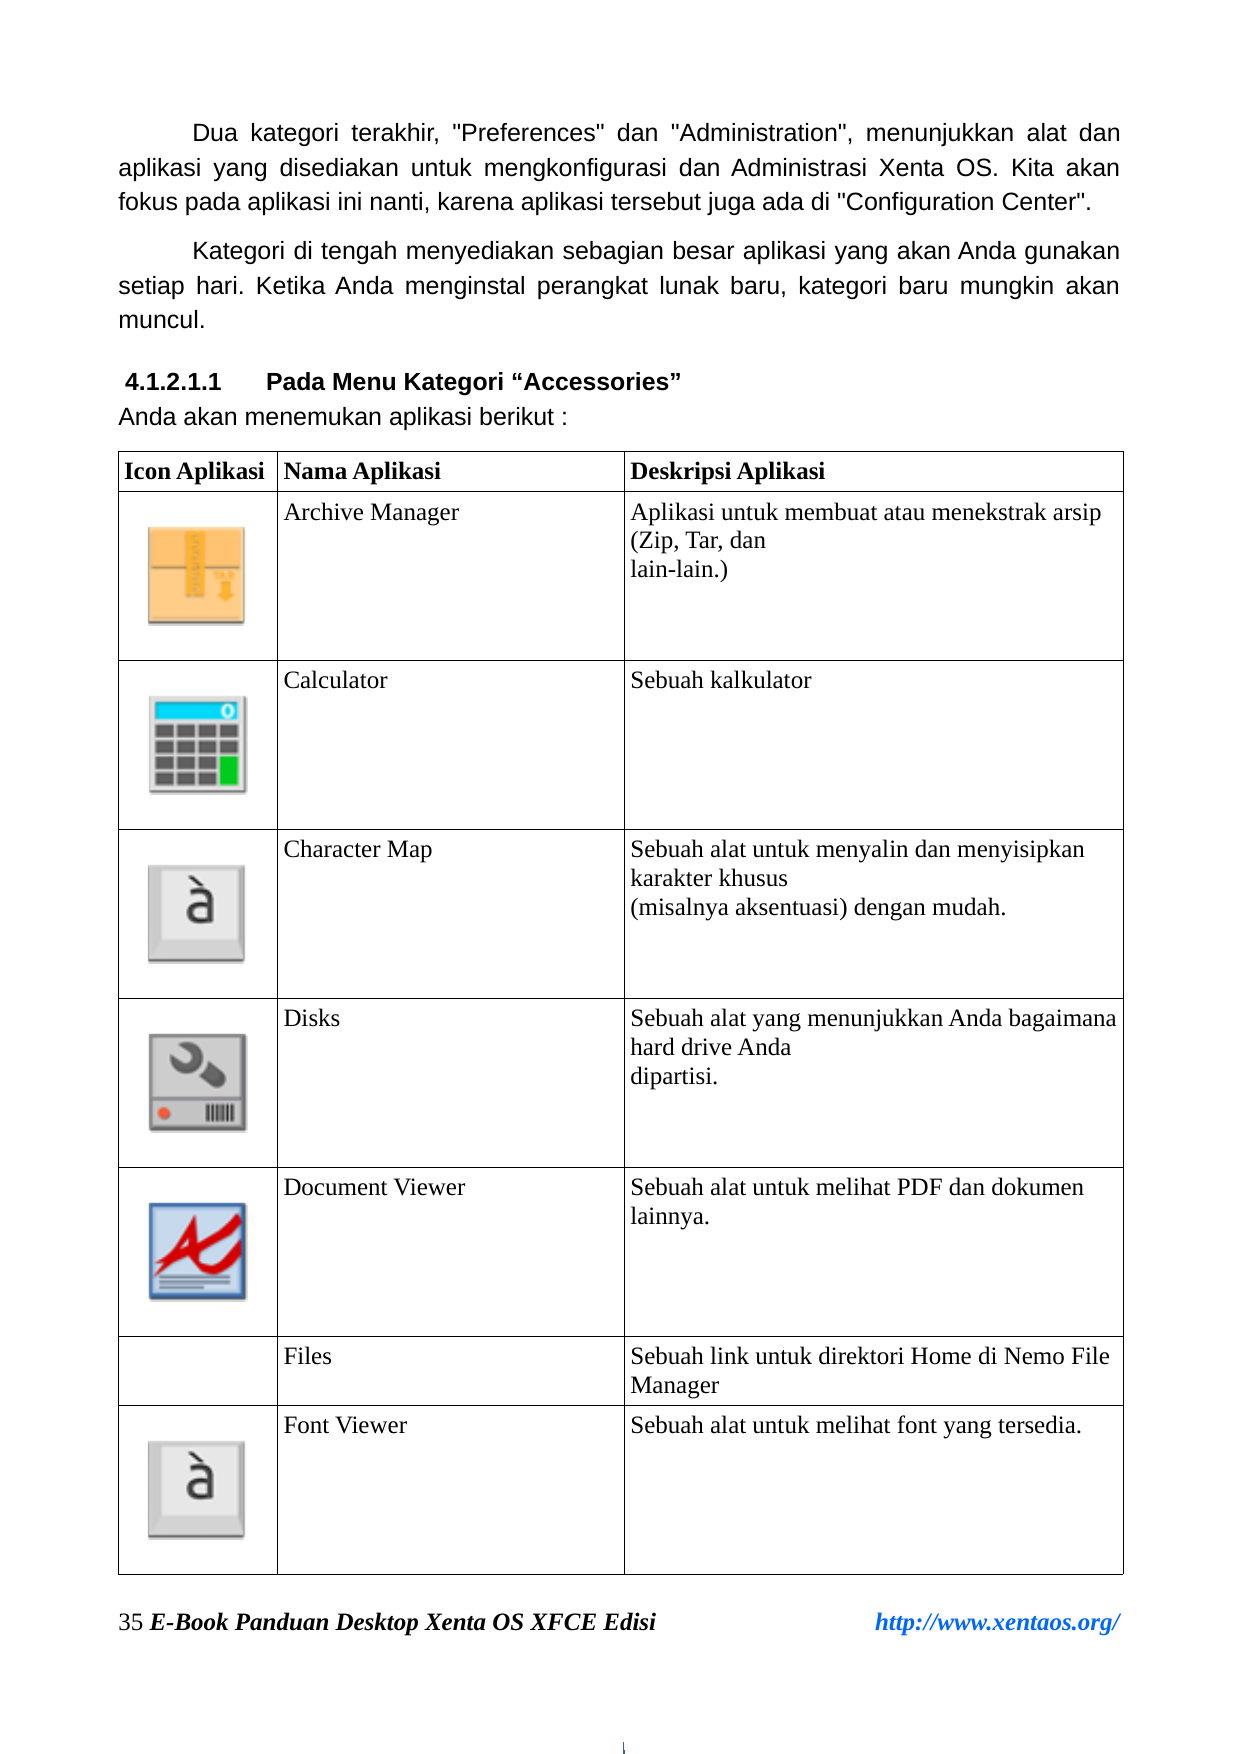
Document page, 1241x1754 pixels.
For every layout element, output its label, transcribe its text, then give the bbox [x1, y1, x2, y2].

table_cell [119, 830, 277, 998]
table_header Icon Aplikasi [119, 452, 277, 491]
table_cell Sebuah alat untuk melihat PDF dan dokumen lainnya. [625, 1168, 1123, 1336]
table_cell Archive Manager [278, 492, 624, 660]
picture [147, 694, 248, 795]
table_header Nama Aplikasi [278, 452, 624, 491]
table_cell Document Viewer [278, 1168, 624, 1336]
picture [147, 525, 248, 626]
picture [147, 1032, 248, 1133]
text Dua kategori terakhir, "Preferences" dan "Administration", menunjukkan alat dan aplikasi yang disediakan untuk mengkonfigurasi dan Administrasi Xenta OS. Kita akan fokus pada aplikasi ini nanti, karena aplikasi tersebut juga ada di "Configuration Center". [118, 118, 1122, 216]
table_cell [119, 661, 277, 829]
table_cell [119, 1168, 277, 1336]
table_cell Sebuah alat untuk menyalin dan menyisipkan karakter khusus (misalnya aksentuasi) dengan mudah. [625, 830, 1123, 998]
table_cell Sebuah alat yang menunjukkan Anda bagaimana hard drive Anda dipartisi. [625, 999, 1123, 1167]
table_cell Font Viewer [278, 1406, 624, 1574]
table_cell Sebuah alat untuk melihat font yang tersedia. [625, 1406, 1123, 1574]
table_cell Sebuah link untuk direktori Home di Nemo File Manager [625, 1337, 1123, 1405]
text Kategori di tengah menyediakan sebagian besar aplikasi yang akan Anda gunakan setiap hari. Ketika Anda menginstal perangkat lunak baru, kategori baru mungkin akan muncul. [118, 236, 1122, 334]
table_cell Calculator [278, 661, 624, 829]
picture [147, 1201, 248, 1302]
text Anda akan menemukan aplikasi berikut : [118, 401, 1122, 430]
table_cell [119, 999, 277, 1167]
table_cell [119, 1406, 277, 1574]
table_cell Sebuah kalkulator [625, 661, 1123, 829]
picture [147, 863, 248, 964]
table_cell Files [278, 1337, 624, 1405]
subtitle Pada Menu Kategori “Accessories” [118, 367, 1122, 395]
table_cell [119, 492, 277, 660]
table_cell Character Map [278, 830, 624, 998]
table_cell [119, 1337, 277, 1405]
table_cell Disks [278, 999, 624, 1167]
picture [147, 1439, 248, 1540]
table_header Deskripsi Aplikasi [625, 452, 1123, 491]
table_cell Aplikasi untuk membuat atau menekstrak arsip (Zip, Tar, dan lain-lain.) [625, 492, 1123, 660]
